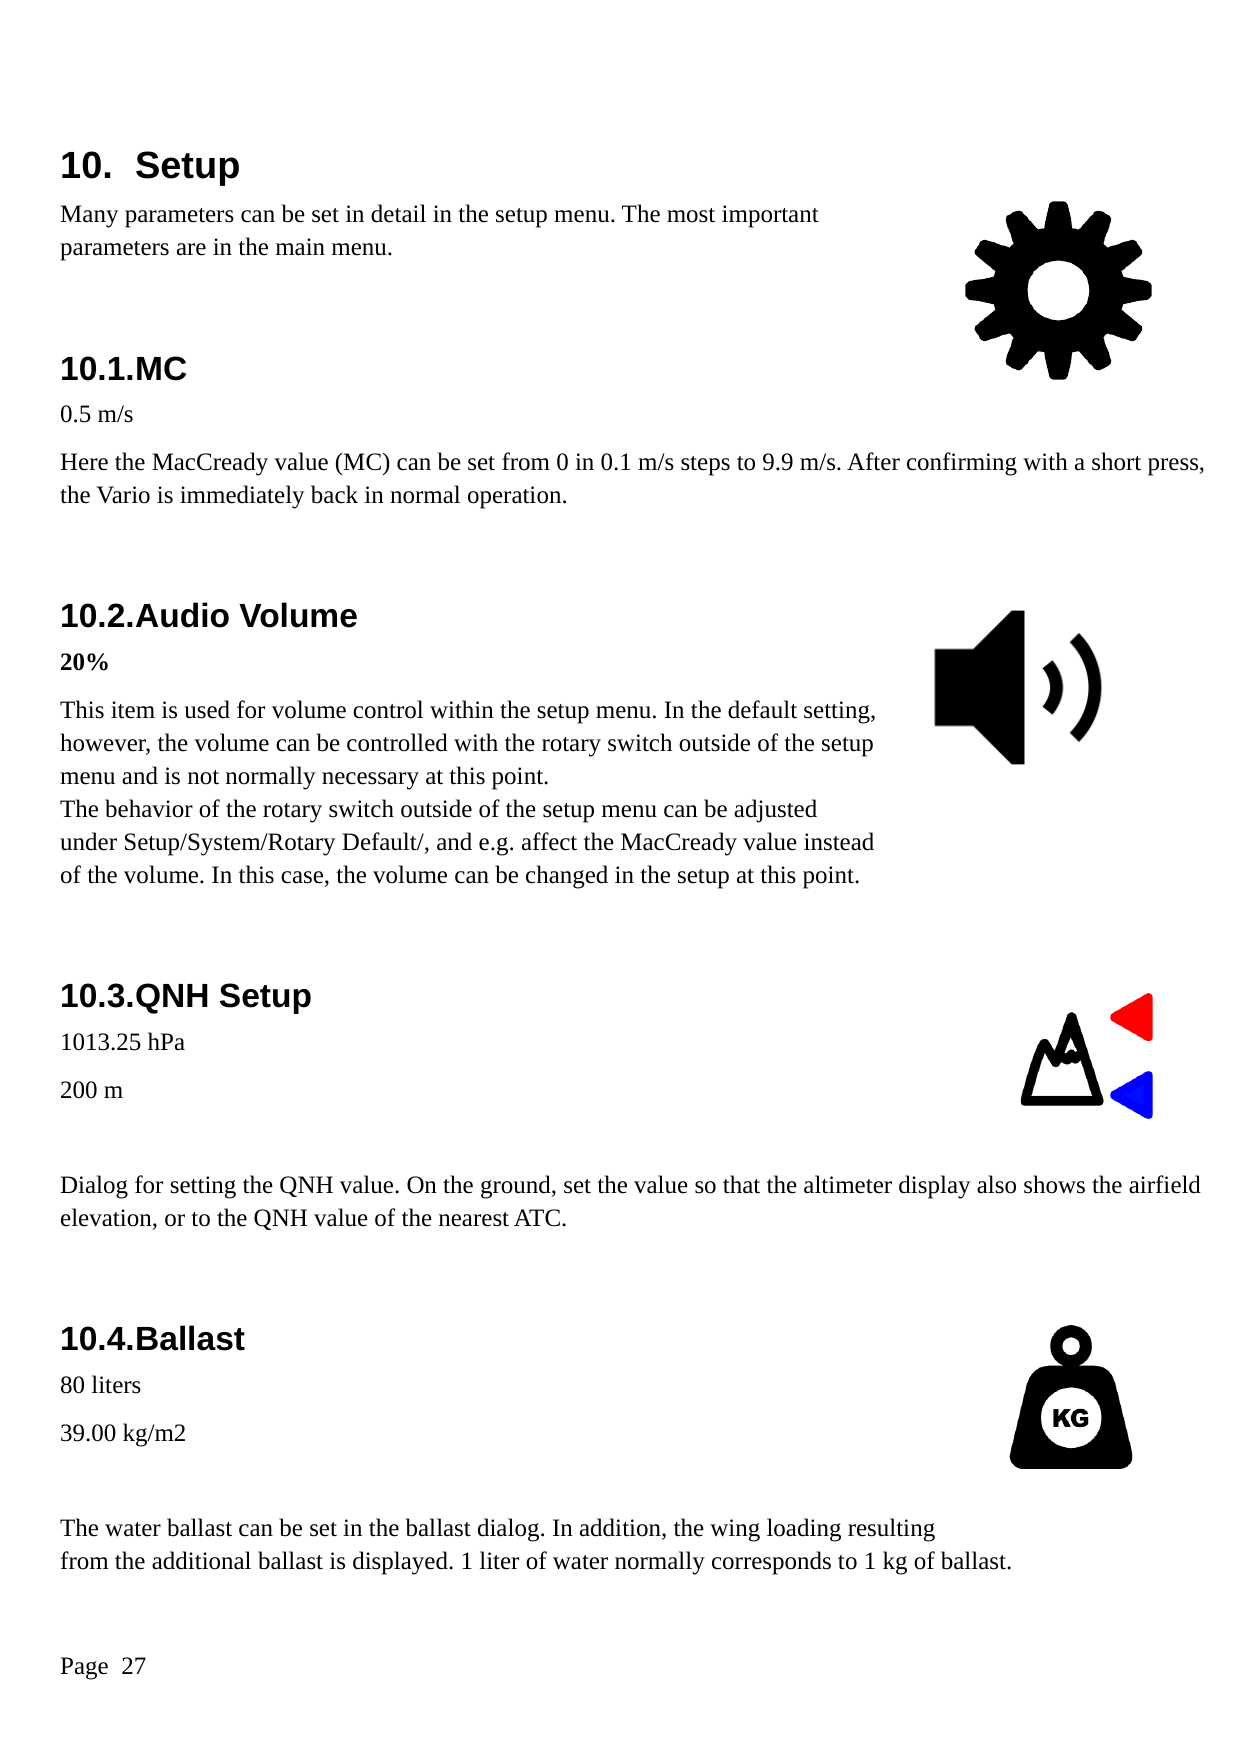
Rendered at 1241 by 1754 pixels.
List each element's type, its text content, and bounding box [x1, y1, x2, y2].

text 80 liters [60, 1370, 1009, 1399]
picture [1009, 1325, 1133, 1469]
text This item is used for volume control within the setup menu. In the default setting, however, the volume can be controlled with the rotary switch outside of the setup menu and is not normally necessary at this point. The behavior of the rotary switch outside of the setup menu can be adjusted under Setup/System/Rotary Default/, and e.g. affect the MacCready value instead of the volume. In this case, the volume can be changed in the setup at this point. [60, 695, 1207, 889]
text [1133, 1418, 1207, 1447]
text Many parameters can be set in detail in the setup menu. The most important parameters are in the main menu. [60, 199, 963, 261]
subtitle [1127, 596, 1207, 635]
picture [1020, 993, 1153, 1119]
text [1153, 1075, 1207, 1103]
subtitle MC [60, 348, 1207, 387]
text 0.5 m/s [60, 399, 1207, 428]
text [1153, 199, 1207, 261]
text 200 m [60, 1075, 1020, 1103]
subtitle Audio Volume [60, 596, 922, 635]
text The water ballast can be set in the ballast dialog. In addition, the wing loading resulting from the additional ballast is displayed. 1 liter of water normally corresponds to 1 kg of ballast. [60, 1513, 1207, 1575]
text Dialog for setting the QNH value. On the ground, set the value so that the altimeter display also shows the airfield elevation, or to the QNH value of the nearest ATC. [60, 1170, 1207, 1232]
text Here the MacCready value (MC) can be set from 0 in 0.1 m/s steps to 9.9 m/s. After confirming with a short press, the Vario is immediately back in normal operation. [60, 447, 1207, 509]
text [1127, 647, 1207, 676]
text [1133, 1370, 1207, 1399]
text 39.00 kg/m2 [60, 1418, 1009, 1447]
subtitle Setup [60, 143, 1207, 187]
picture [963, 199, 1153, 381]
picture [922, 586, 1127, 790]
text [1153, 1027, 1207, 1056]
subtitle Ballast [60, 1319, 1207, 1358]
text 20% [60, 647, 922, 676]
text 1013.25 hPa [60, 1027, 1020, 1056]
subtitle QNH Setup [60, 976, 1207, 1015]
